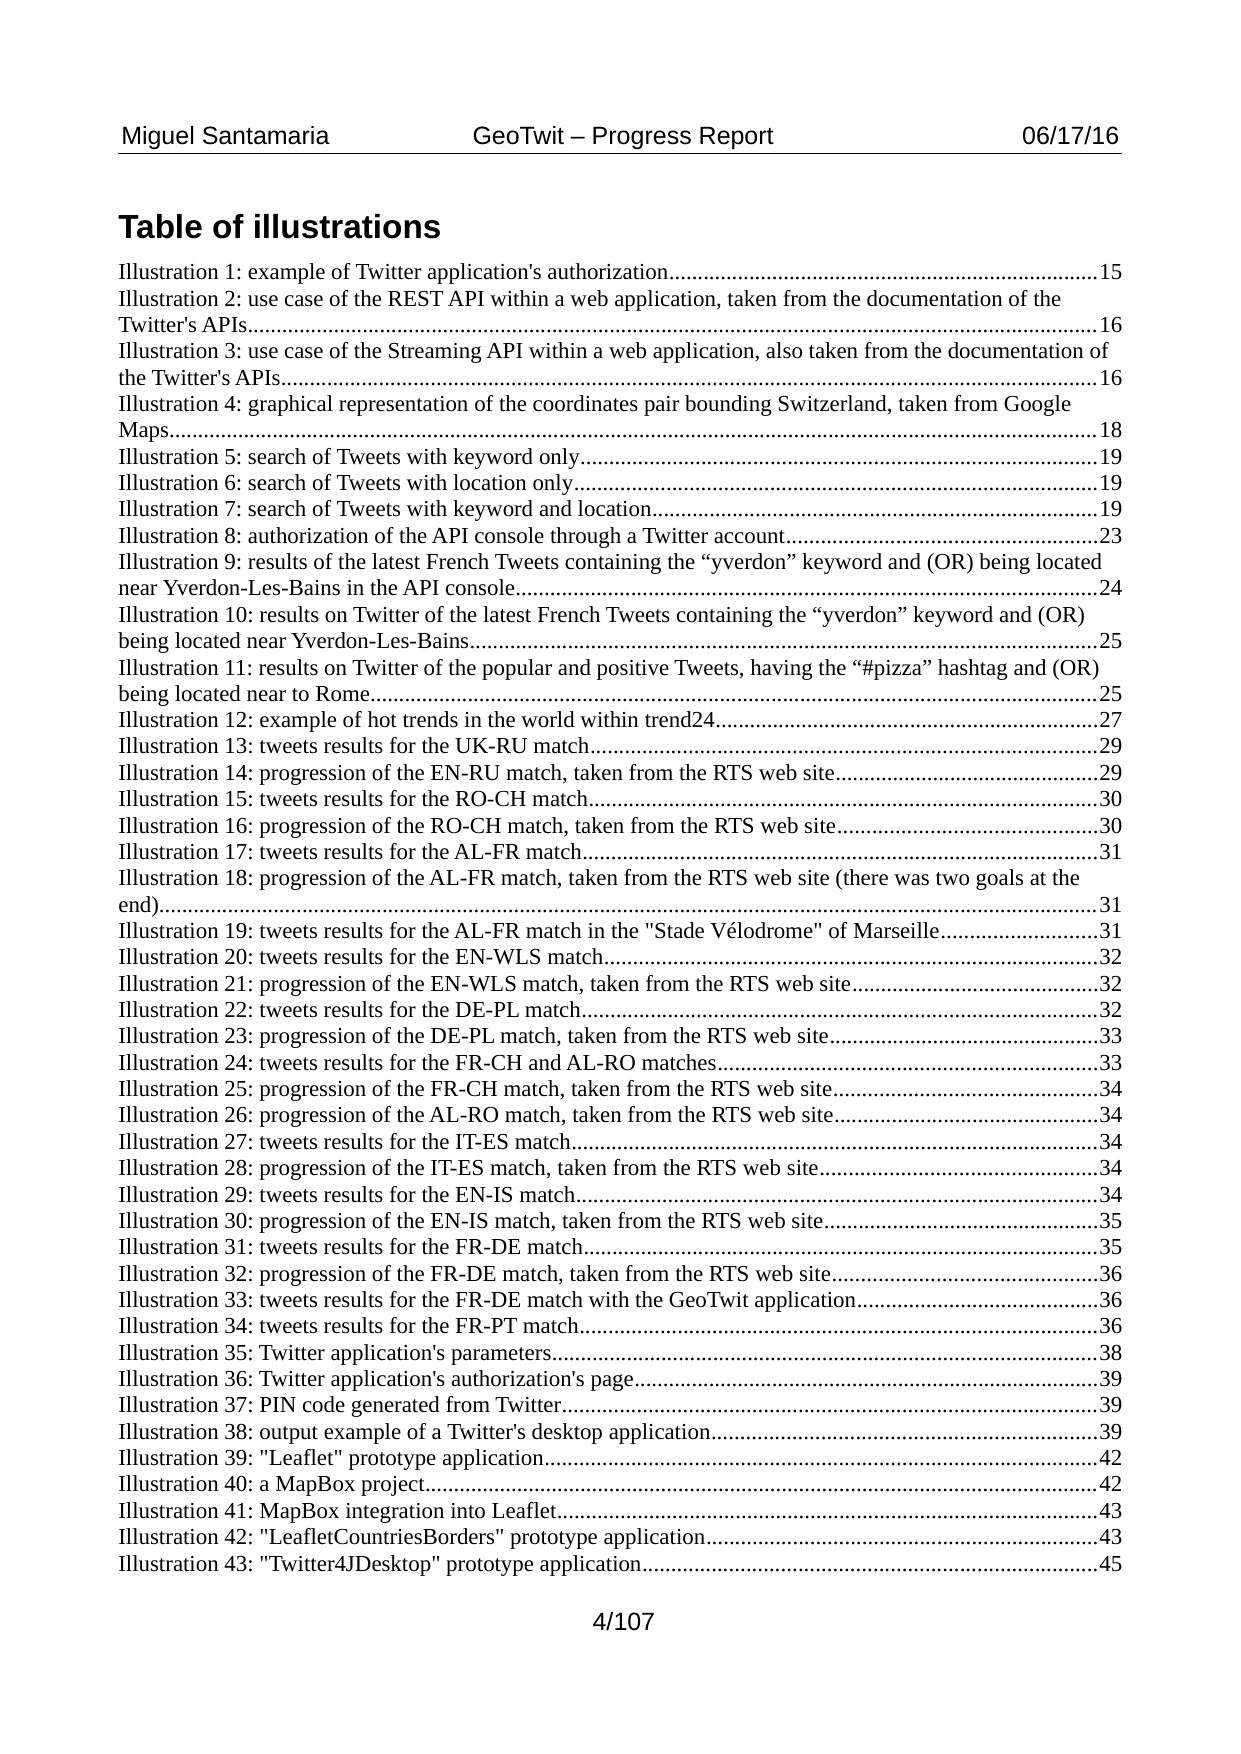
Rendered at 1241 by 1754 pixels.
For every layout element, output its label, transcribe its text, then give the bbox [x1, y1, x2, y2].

text Illustration 28: progression of the IT-ES match, taken from the RTS web site 34 [118, 1154, 1122, 1181]
text Illustration 13: tweets results for the UK-RU match 29 [118, 733, 1122, 759]
text Illustration 17: tweets results for the AL-FR match 31 [118, 838, 1122, 864]
text Illustration 3: use case of the Streaming API within a web application, also taken from the documentation of the Twitter's APIs 16 [118, 337, 1122, 390]
text Illustration 42: "LeafletCountriesBorders" prototype application 43 [118, 1523, 1122, 1549]
text Illustration 41: MapBox integration into Leaflet 43 [118, 1497, 1122, 1523]
text Illustration 6: search of Tweets with location only 19 [118, 469, 1122, 495]
text Illustration 29: tweets results for the EN-IS match 34 [118, 1181, 1122, 1207]
text Illustration 32: progression of the FR-DE match, taken from the RTS web site 36 [118, 1260, 1122, 1286]
text Illustration 23: progression of the DE-PL match, taken from the RTS web site 33 [118, 1022, 1122, 1049]
subtitle Table of illustrations [118, 207, 1122, 246]
text Illustration 20: tweets results for the EN-WLS match 32 [118, 943, 1122, 970]
text Illustration 10: results on Twitter of the latest French Tweets containing the “yverdon” keyword and (OR) being located near Yverdon-Les-Bains 25 [118, 601, 1122, 653]
text Illustration 14: progression of the EN-RU match, taken from the RTS web site 29 [118, 759, 1122, 785]
text Illustration 2: use case of the REST API within a web application, taken from the documentation of the Twitter's APIs 16 [118, 284, 1122, 337]
text Illustration 18: progression of the AL-FR match, taken from the RTS web site (there was two goals at the end) 31 [118, 864, 1122, 917]
text Illustration 5: search of Tweets with keyword only 19 [118, 443, 1122, 469]
text Illustration 19: tweets results for the AL-FR match in the "Stade Vélodrome" of Marseille 31 [118, 917, 1122, 943]
text Illustration 16: progression of the RO-CH match, taken from the RTS web site 30 [118, 812, 1122, 838]
text Illustration 21: progression of the EN-WLS match, taken from the RTS web site 32 [118, 970, 1122, 996]
text Illustration 40: a MapBox project 42 [118, 1471, 1122, 1497]
text Illustration 34: tweets results for the FR-PT match 36 [118, 1312, 1122, 1339]
text Illustration 15: tweets results for the RO-CH match 30 [118, 785, 1122, 812]
text Illustration 26: progression of the AL-RO match, taken from the RTS web site 34 [118, 1102, 1122, 1128]
text Illustration 9: results of the latest French Tweets containing the “yverdon” keyword and (OR) being located near Yverdon-Les-Bains in the API console 24 [118, 548, 1122, 601]
text Illustration 11: results on Twitter of the popular and positive Tweets, having the “#pizza” hashtag and (OR) being located near to Rome 25 [118, 653, 1122, 706]
text Illustration 1: example of Twitter application's authorization 15 [118, 258, 1122, 284]
text Illustration 25: progression of the FR-CH match, taken from the RTS web site 34 [118, 1075, 1122, 1102]
text Illustration 43: "Twitter4JDesktop" prototype application 45 [118, 1549, 1122, 1576]
text Illustration 31: tweets results for the FR-DE match 35 [118, 1233, 1122, 1260]
text Illustration 4: graphical representation of the coordinates pair bounding Switzerland, taken from Google Maps 18 [118, 390, 1122, 443]
text Illustration 35: Twitter application's parameters 38 [118, 1339, 1122, 1365]
text Illustration 36: Twitter application's authorization's page 39 [118, 1365, 1122, 1391]
text Illustration 12: example of hot trends in the world within trend24 27 [118, 706, 1122, 733]
text Illustration 7: search of Tweets with keyword and location 19 [118, 495, 1122, 522]
text Illustration 24: tweets results for the FR-CH and AL-RO matches 33 [118, 1049, 1122, 1075]
text Illustration 27: tweets results for the IT-ES match 34 [118, 1128, 1122, 1154]
text Illustration 8: authorization of the API console through a Twitter account 23 [118, 522, 1122, 548]
text Illustration 30: progression of the EN-IS match, taken from the RTS web site 35 [118, 1207, 1122, 1233]
text Illustration 39: "Leaflet" prototype application 42 [118, 1444, 1122, 1471]
text Illustration 38: output example of a Twitter's desktop application 39 [118, 1418, 1122, 1444]
text Illustration 22: tweets results for the DE-PL match 32 [118, 996, 1122, 1022]
text Illustration 33: tweets results for the FR-DE match with the GeoTwit application 36 [118, 1286, 1122, 1312]
text Illustration 37: PIN code generated from Twitter 39 [118, 1391, 1122, 1418]
